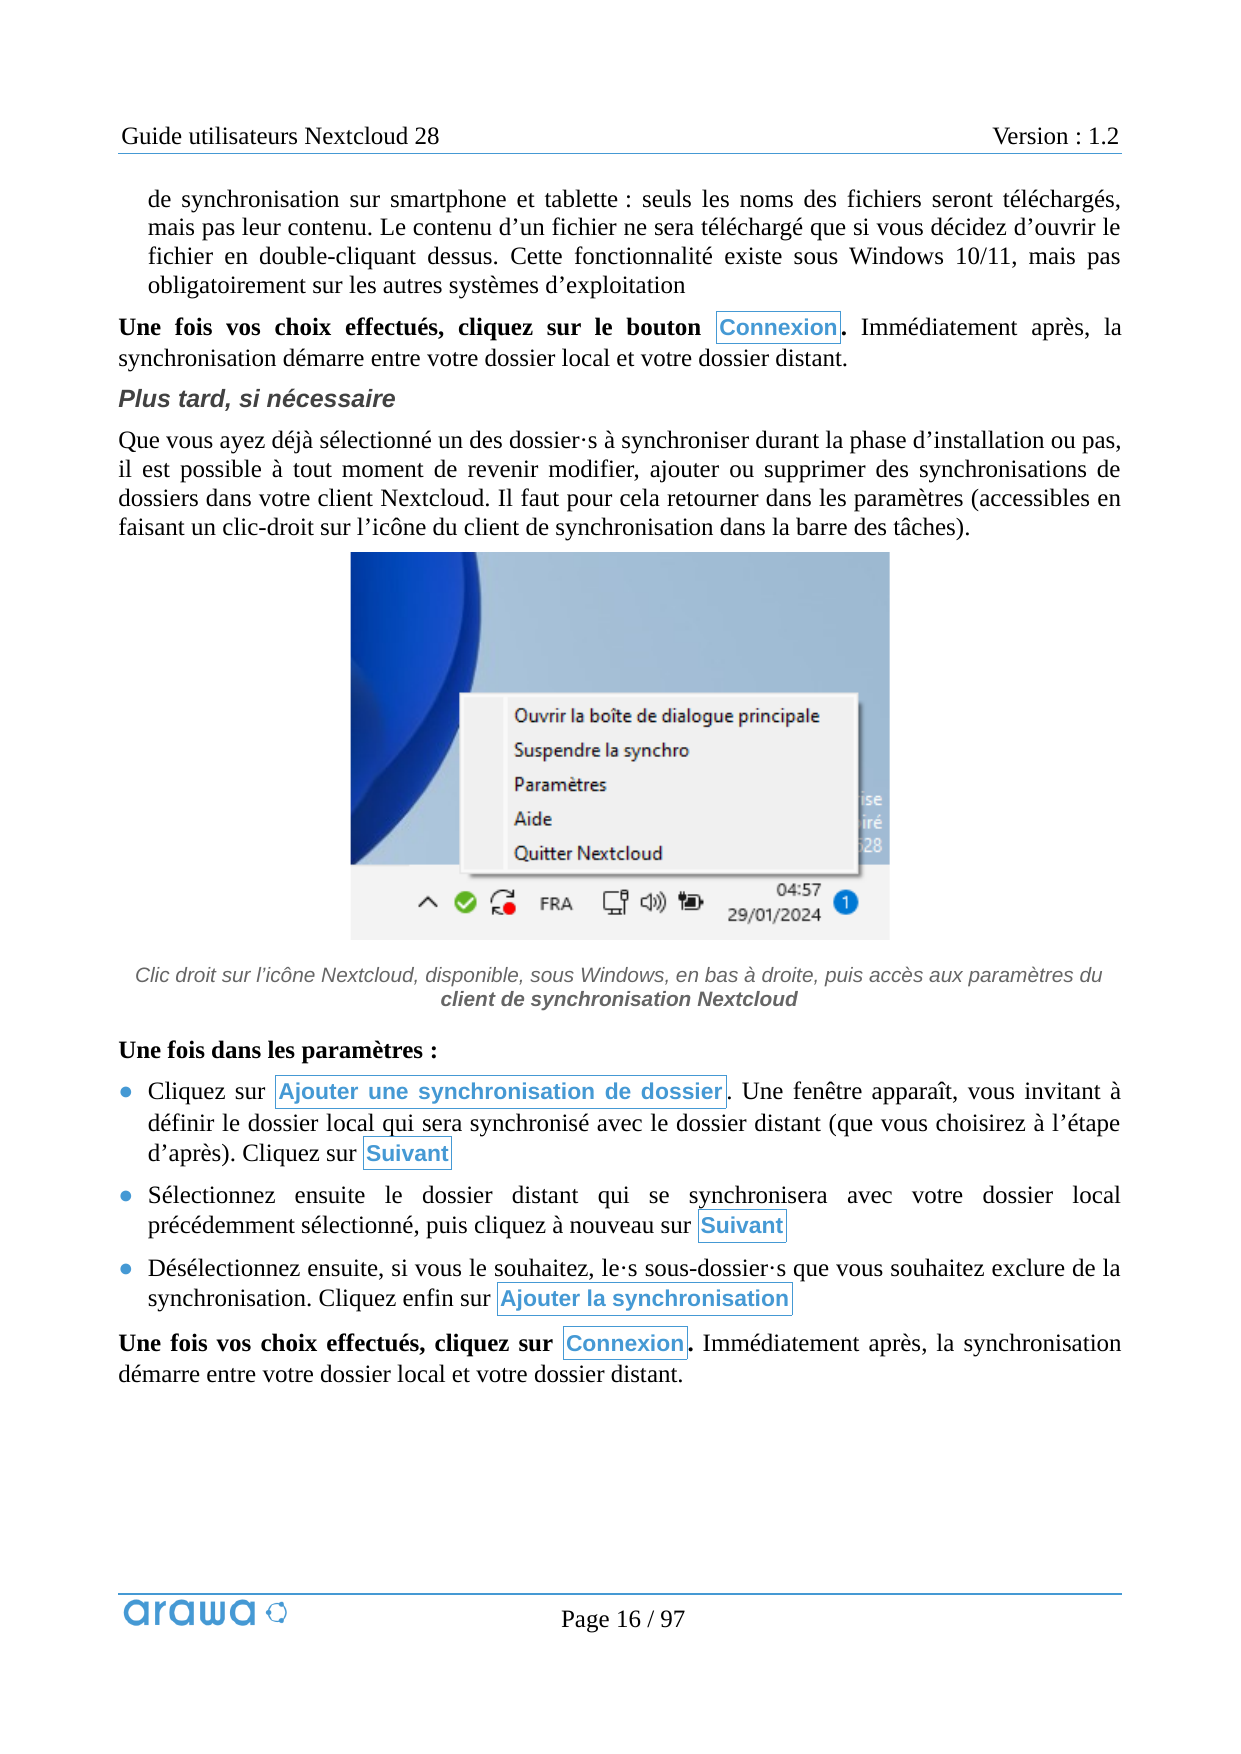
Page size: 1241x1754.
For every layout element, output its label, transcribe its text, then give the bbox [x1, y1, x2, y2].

text Clic droit sur l’icône Nextcloud, disponible, sous Windows, en bas à droite, puis accès aux paramètres du client de synchronisation Nextcloud [118, 963, 1122, 1011]
subtitle Plus tard, si nécessaire [118, 384, 1122, 413]
text Une fois vos choix effectués, cliquez sur Connexion. Immédiatement après, la synchronisation démarre entre votre dossier local et votre dossier distant. [118, 1326, 1122, 1388]
list Désélectionnez ensuite, si vous le souhaitez, le·s sous-dossier·s que vous souhaitez exclure de la synchronisation. Cliquez enfin sur Ajouter la synchronisation [118, 1253, 1122, 1315]
text Une fois dans les paramètres : [118, 1035, 1122, 1063]
list Cliquez sur Ajouter une synchronisation de dossier. Une fenêtre apparaît, vous invitant à définir le dossier local qui sera synchronisé avec le dossier distant (que vous choisirez à l’étape d’après). Cliquez sur Suivant [118, 1075, 1122, 1169]
text Que vous ayez déjà sélectionné un des dossier·s à synchroniser durant la phase d’installation ou pas, il est possible à tout moment de revenir modifier, ajouter ou supprimer des synchronisations de dossiers dans votre client Nextcloud. Il faut pour cela retourner dans les paramètres (accessibles en faisant un clic-droit sur l’icône du client de synchronisation dans la barre des tâches). [118, 425, 1122, 540]
list de synchronisation sur smartphone et tablette : seuls les noms des fichiers seront téléchargés, mais pas leur contenu. Le contenu d’un fichier ne sera téléchargé que si vous décidez d’ouvrir le fichier en double-cliquant dessus. Cette fonctionnalité existe sous Windows 10/11, mais pas obligatoirement sur les autres systèmes d’exploitation [118, 184, 1122, 299]
picture [121, 1597, 290, 1628]
list Sélectionnez ensuite le dossier distant qui se synchronisera avec votre dossier local précédemment sélectionné, puis cliquez à nouveau sur Suivant [118, 1181, 1122, 1242]
text Une fois vos choix effectués, cliquez sur le bouton Connexion. Immédiatement après, la synchronisation démarre entre votre dossier local et votre dossier distant. [118, 311, 1122, 372]
picture [350, 552, 890, 940]
